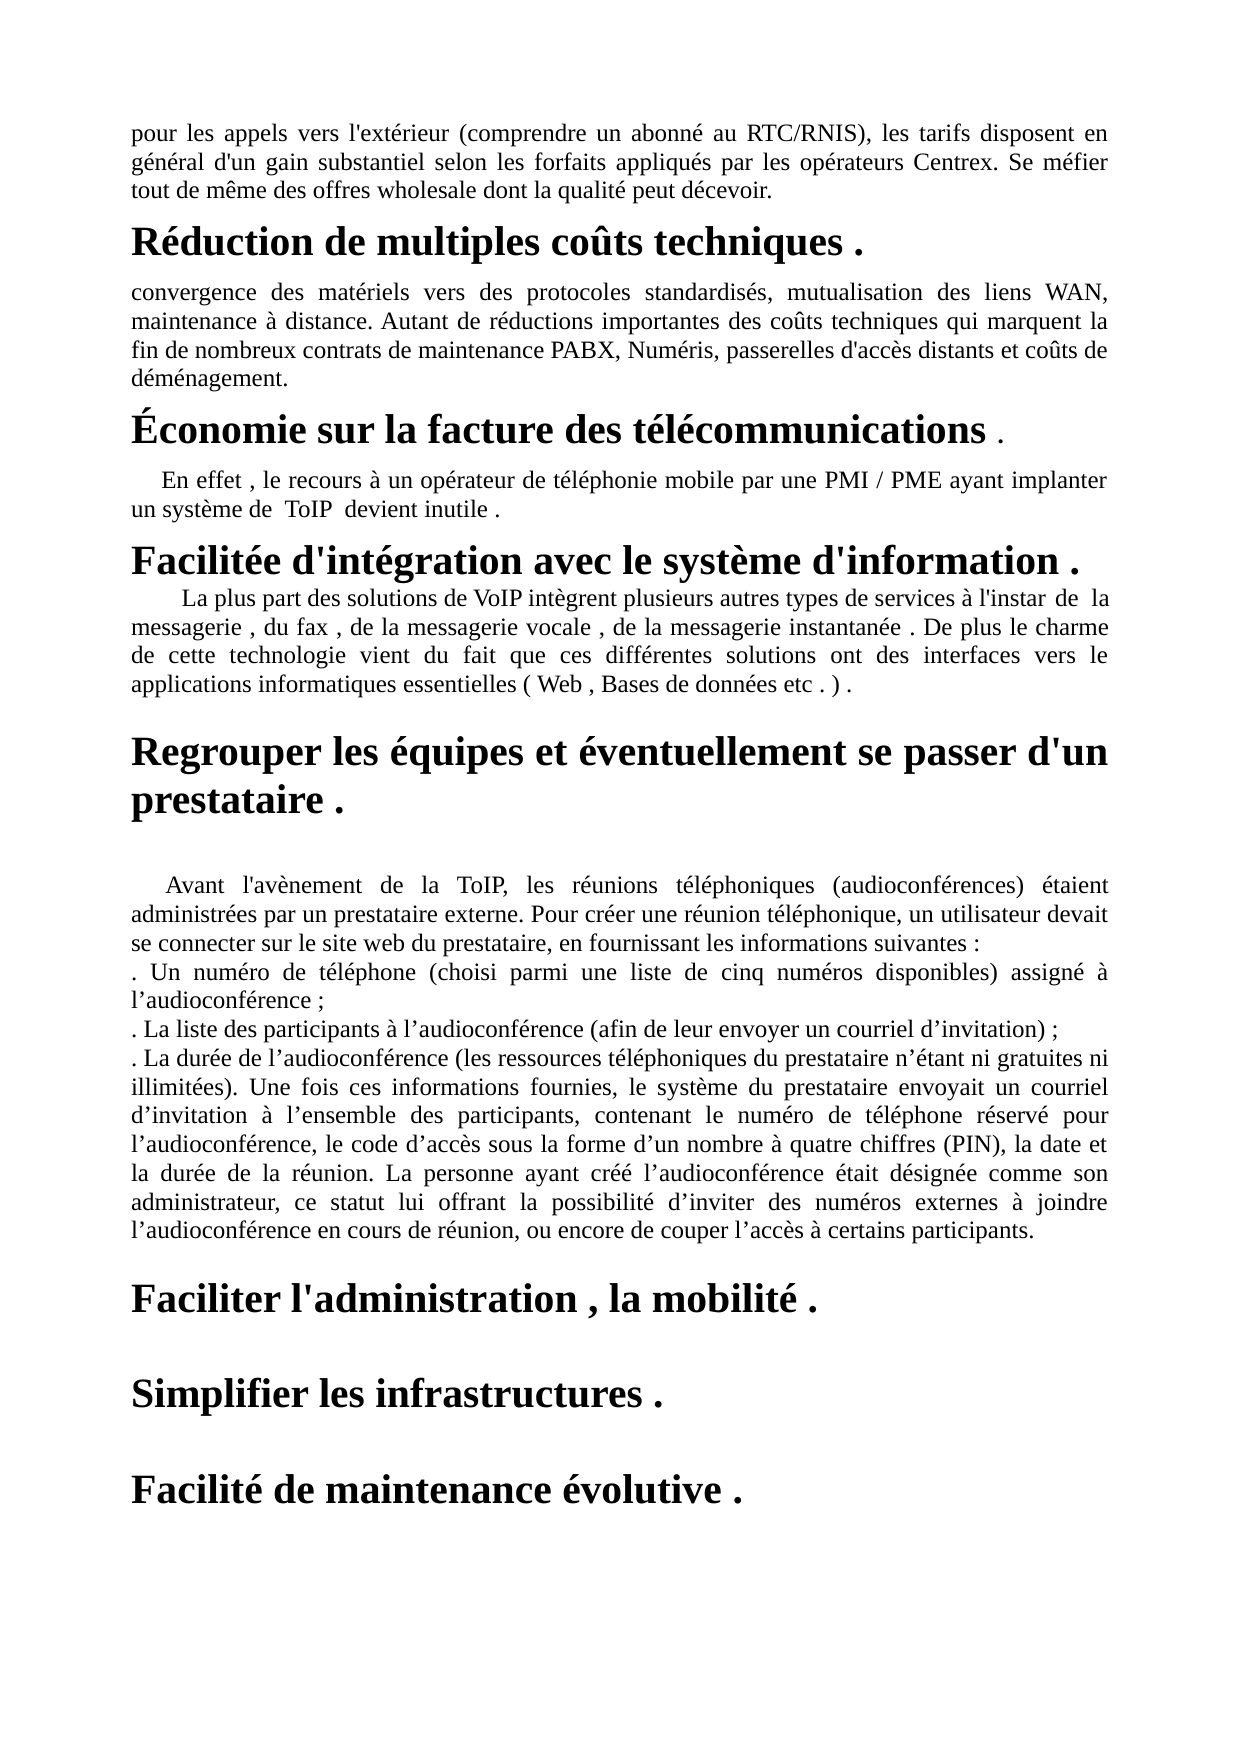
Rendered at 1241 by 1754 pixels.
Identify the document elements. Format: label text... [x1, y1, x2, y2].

list Facilitée d'intégration avec le système d'information . [93, 535, 1109, 583]
list Simplifier les infrastructures . [93, 1369, 1109, 1417]
list . La liste des participants à l’audioconférence (afin de leur envoyer un courriel d’invitation) ; [93, 1014, 1109, 1043]
list La plus part des solutions de VoIP intègrent plusieurs autres types de services à l'instar de la messagerie , du fax , de la messagerie vocale , de la messagerie instantanée . De plus le charme de cette technologie vient du fait que ces différentes solutions ont des interfaces vers le applications informatiques essentielles ( Web , Bases de données etc . ) . [93, 583, 1109, 698]
list Facilité de maintenance évolutive . [93, 1465, 1109, 1513]
text Économie sur la facture des télécommunications . [131, 405, 1109, 453]
text En effet , le recours à un opérateur de téléphonie mobile par une PMI / PME ayant implanter un système de ToIP devient inutile . [131, 465, 1109, 523]
list . La durée de l’audioconférence (les ressources téléphoniques du prestataire n’étant ni gratuites ni illimitées). Une fois ces informations fournies, le système du prestataire envoyait un courriel d’invitation à l’ensemble des participants, contenant le numéro de téléphone réservé pour l’audioconférence, le code d’accès sous la forme d’un nombre à quatre chiffres (PIN), la date et la durée de la réunion. La personne ayant créé l’audioconférence était désignée comme son administrateur, ce statut lui offrant la possibilité d’inviter des numéros externes à joindre l’audioconférence en cours de réunion, ou encore de couper l’accès à certains participants. [93, 1043, 1109, 1244]
list Avant l'avènement de la ToIP, les réunions téléphoniques (audioconférences) étaient administrées par un prestataire externe. Pour créer une réunion téléphonique, un utilisateur devait se connecter sur le site web du prestataire, en fournissant les informations suivantes : [93, 871, 1109, 957]
text Réduction de multiples coûts techniques . [131, 217, 1109, 265]
list Regrouper les équipes et éventuellement se passer d'un prestataire . [131, 727, 1109, 823]
text pour les appels vers l'extérieur (comprendre un abonné au RTC/RNIS), les tarifs disposent en général d'un gain substantiel selon les forfaits appliqués par les opérateurs Centrex. Se méfier tout de même des offres wholesale dont la qualité peut décevoir. [131, 118, 1109, 204]
list Faciliter l'administration , la mobilité . [93, 1273, 1109, 1321]
text convergence des matériels vers des protocoles standardisés, mutualisation des liens WAN, maintenance à distance. Autant de réductions importantes des coûts techniques qui marquent la fin de nombreux contrats de maintenance PABX, Numéris, passerelles d'accès distants et coûts de déménagement. [131, 277, 1109, 392]
list . Un numéro de téléphone (choisi parmi une liste de cinq numéros disponibles) assigné à l’audioconférence ; [93, 957, 1109, 1014]
